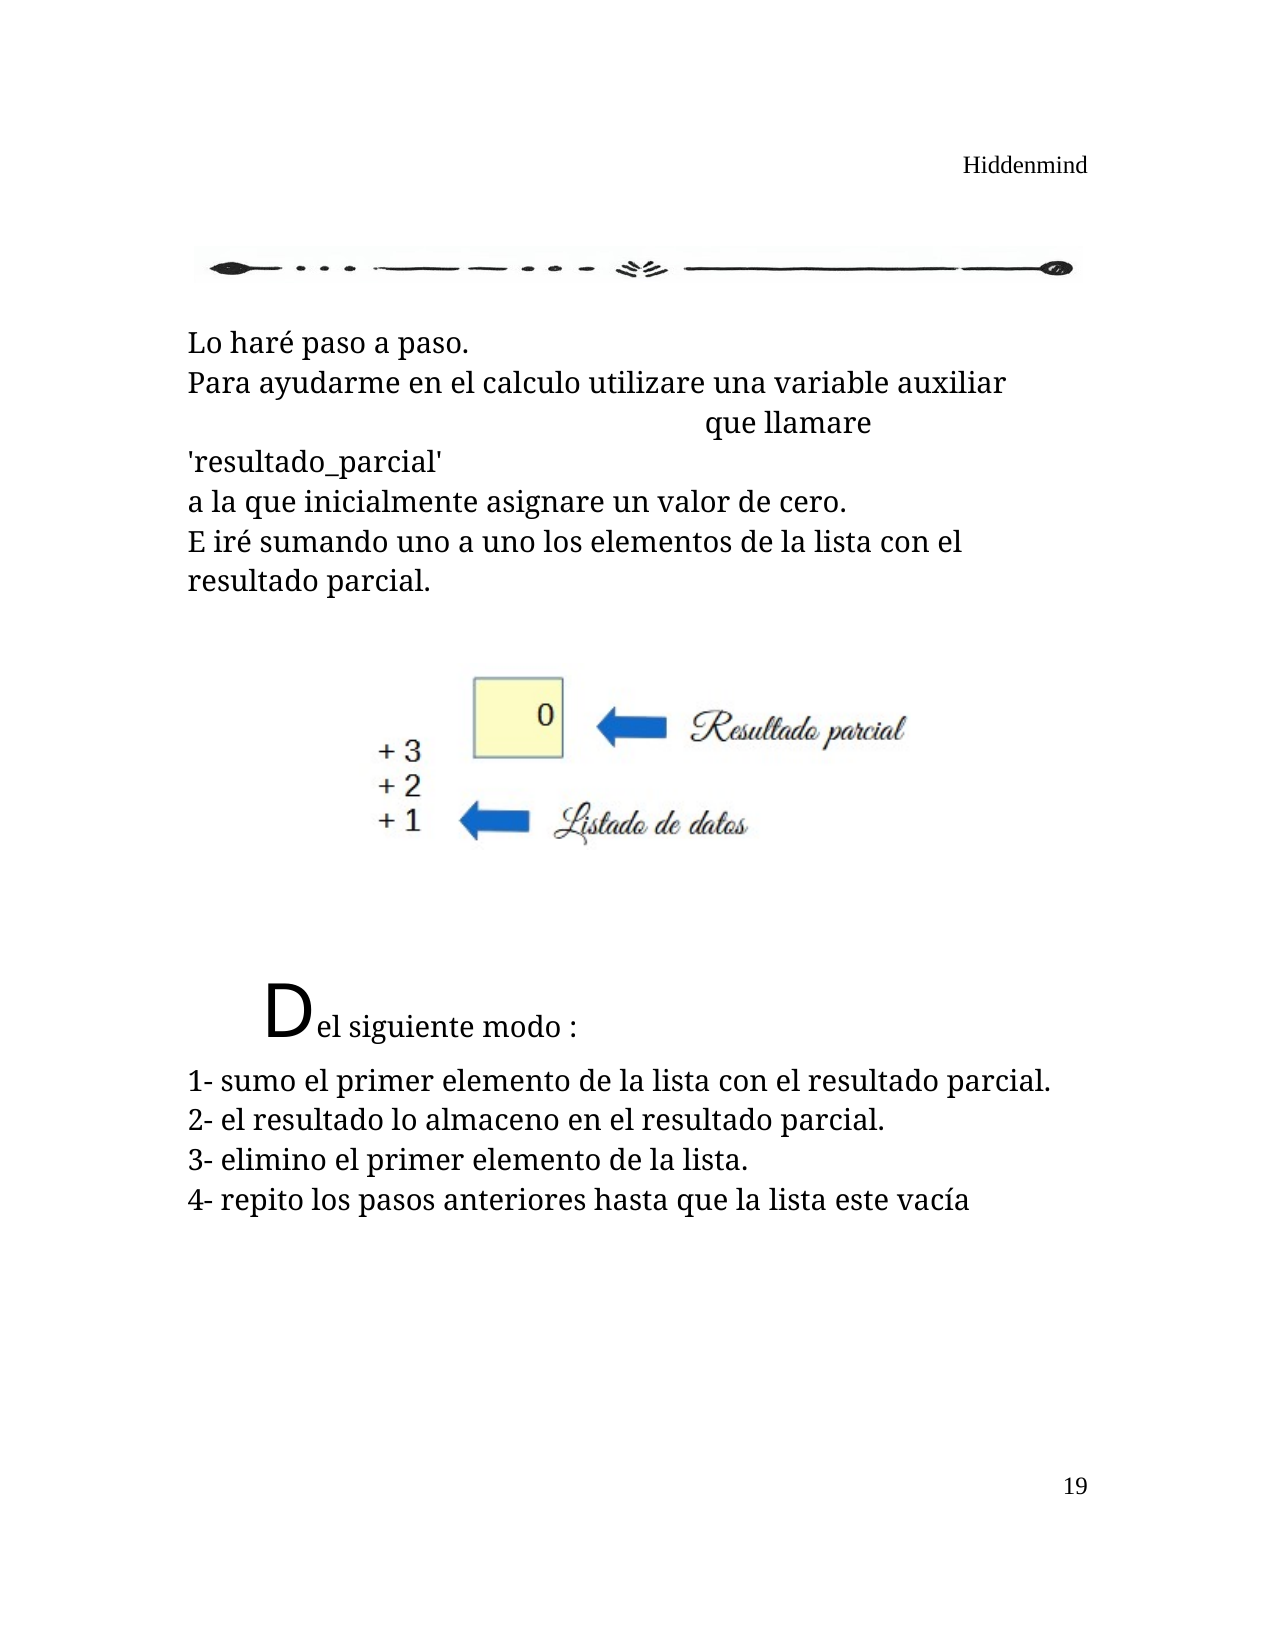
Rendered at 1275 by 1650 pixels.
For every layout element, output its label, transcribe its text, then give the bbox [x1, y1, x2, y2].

picture [359, 663, 928, 850]
text Del siguiente modo : [187, 958, 1087, 1060]
text 1- sumo el primer elemento de la lista con el resultado parcial. [187, 1060, 1087, 1099]
text 4- repito los pasos anteriores hasta que la lista este vacía [187, 1179, 1087, 1218]
text Lo haré paso a paso. [187, 323, 1087, 362]
text 2- el resultado lo almaceno en el resultado parcial. [187, 1099, 1087, 1139]
text 3- elimino el primer elemento de la lista. [187, 1139, 1087, 1179]
text que llamare 'resultado_parcial' [187, 402, 1087, 481]
text E iré sumando uno a uno los elementos de la lista con el resultado parcial. [187, 521, 1087, 600]
picture [193, 246, 1083, 283]
text Para ayudarme en el calculo utilizare una variable auxiliar [187, 362, 1087, 402]
text a la que inicialmente asignare un valor de cero. [187, 481, 1087, 521]
